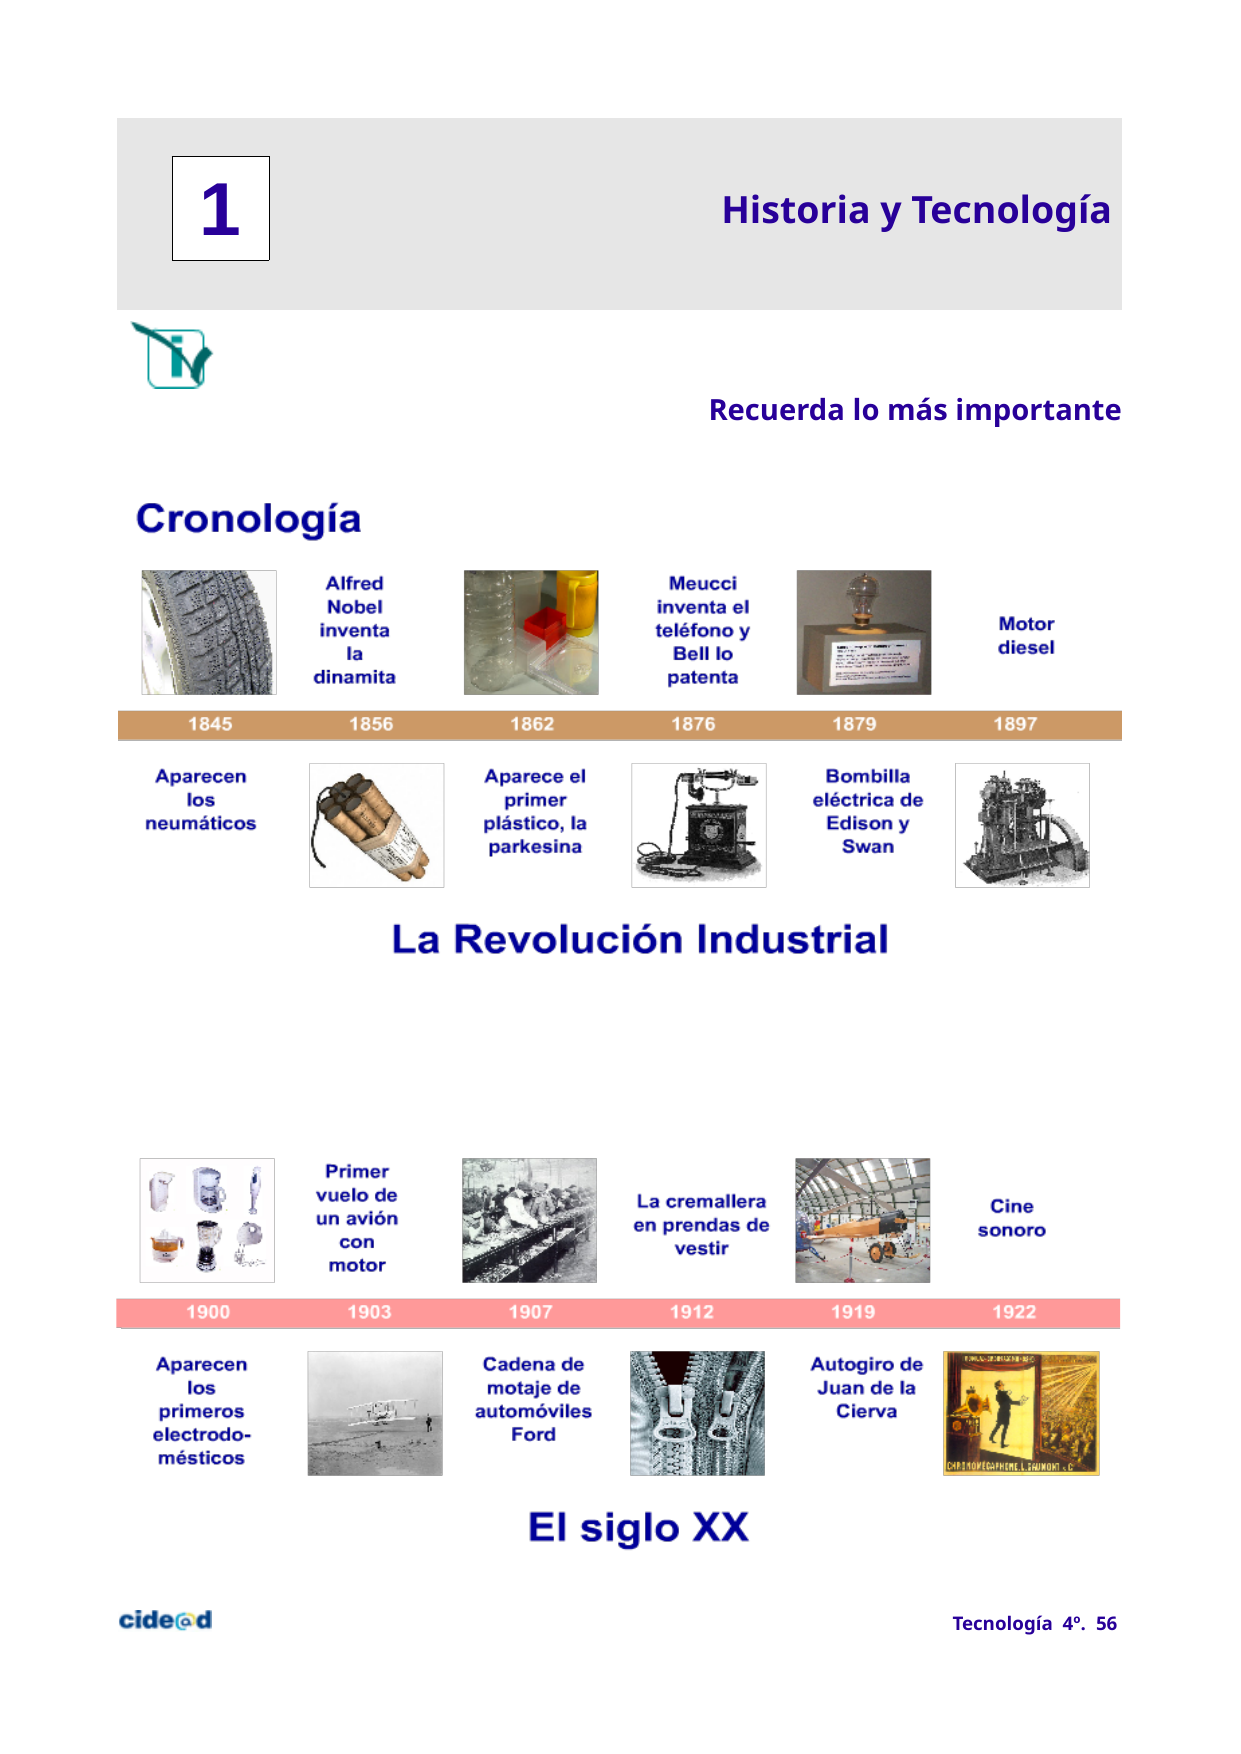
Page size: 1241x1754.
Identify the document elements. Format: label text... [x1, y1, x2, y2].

text Recuerda lo más importante [118, 310, 1122, 429]
table_header Historia y Tecnología [117, 118, 1122, 310]
picture [129, 321, 215, 389]
picture [118, 1610, 212, 1632]
picture [118, 471, 1122, 976]
picture [116, 1059, 1121, 1564]
